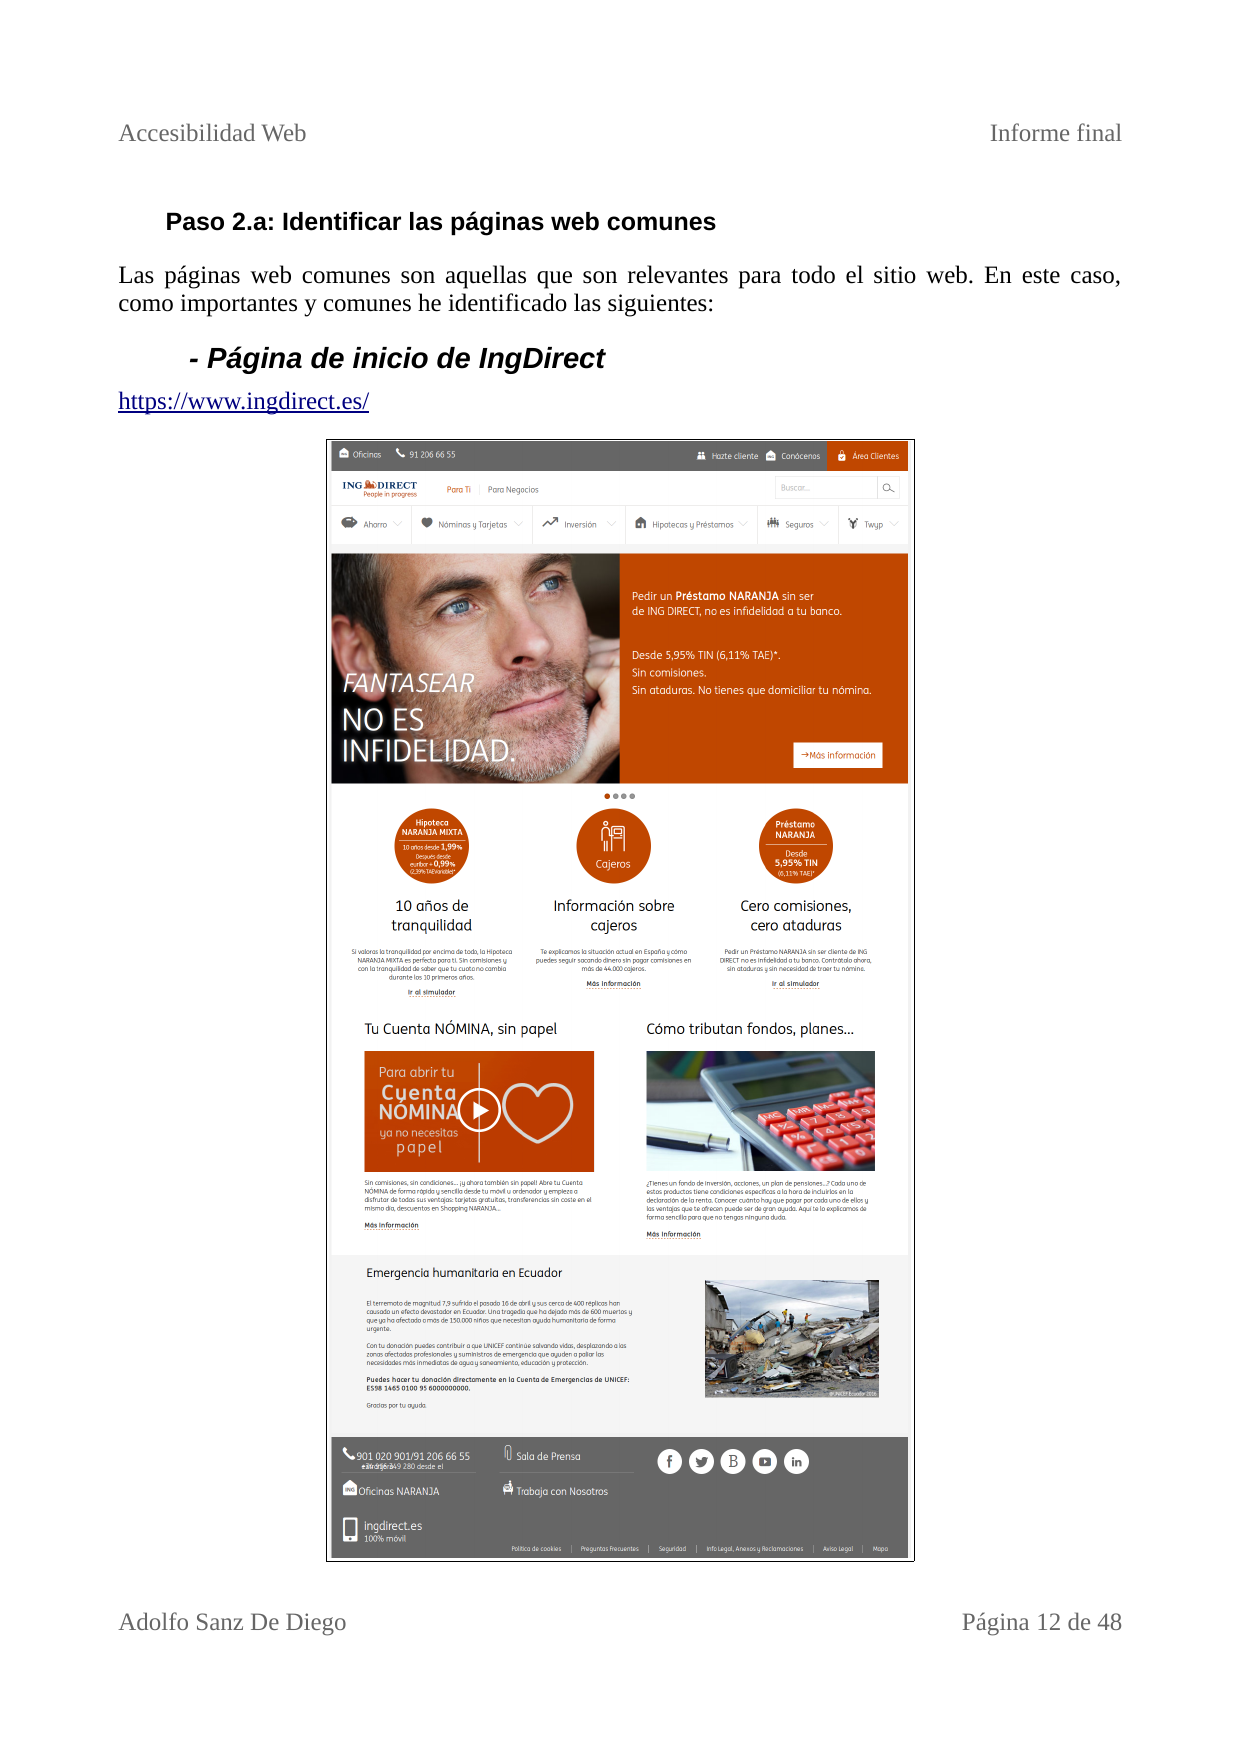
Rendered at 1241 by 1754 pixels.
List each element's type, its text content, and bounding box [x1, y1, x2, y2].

subtitle Página de inicio de IngDirect [189, 341, 1122, 374]
text Las páginas web comunes son aquellas que son relevantes para todo el sitio web. En este caso, como importantes y comunes he identificado las siguientes: [118, 260, 1122, 317]
text https://www.ingdirect.es/ [118, 386, 1122, 415]
subtitle Paso 2.a: Identificar las páginas web comunes [165, 207, 1122, 236]
picture [329, 441, 911, 1558]
